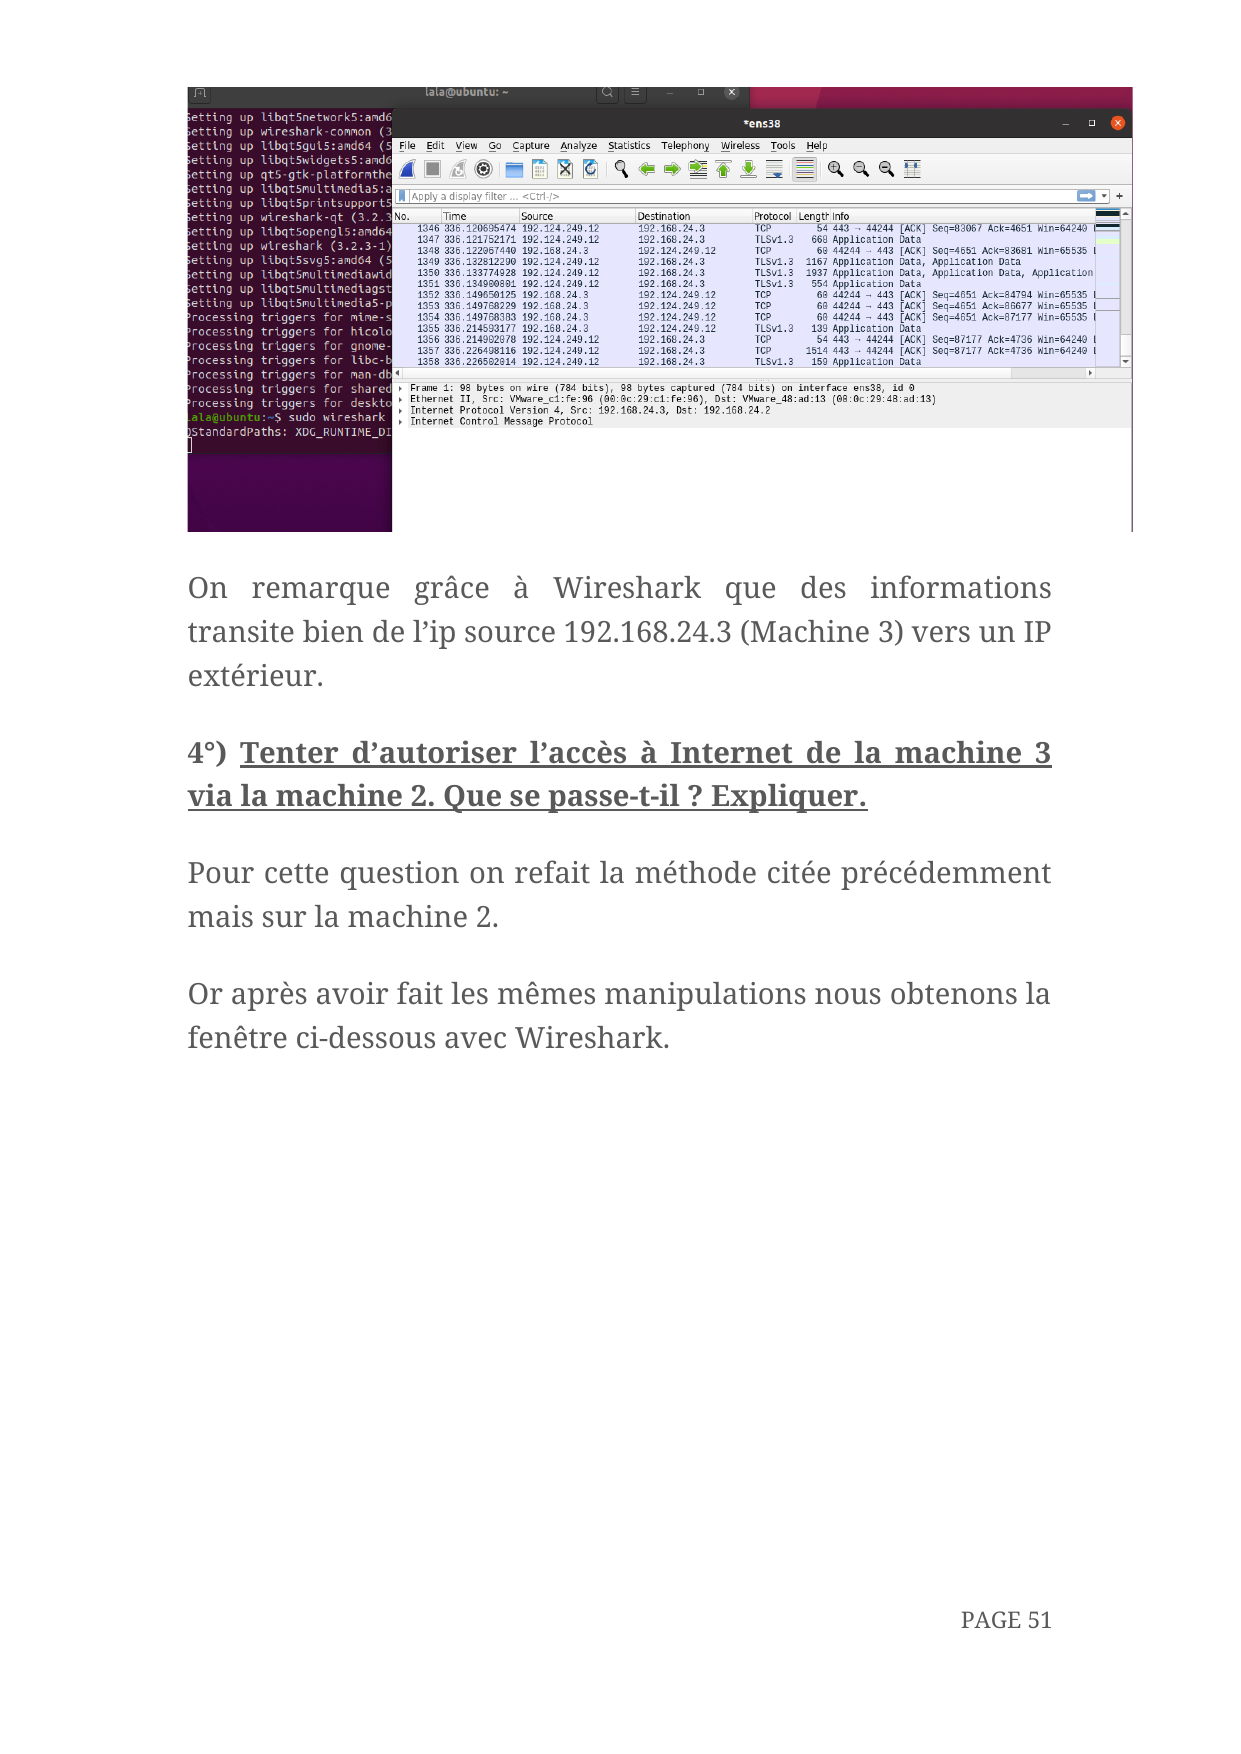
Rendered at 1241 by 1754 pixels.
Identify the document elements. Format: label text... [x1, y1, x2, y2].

text 4°) Tenter d’autoriser l’accès à Internet de la machine 3 via la machine 2. Que se passe-t-il ? Expliquer. [187, 732, 1053, 815]
text Or après avoir fait les mêmes manipulations nous obtenons la fenêtre ci-dessous avec Wireshark. [187, 973, 1053, 1057]
text Pour cette question on refait la méthode citée précédemment mais sur la machine 2. [187, 853, 1053, 936]
text On remarque grâce à Wireshark que des informations transite bien de l’ip source 192.168.24.3 (Machine 3) vers un IP extérieur. [187, 568, 1053, 695]
